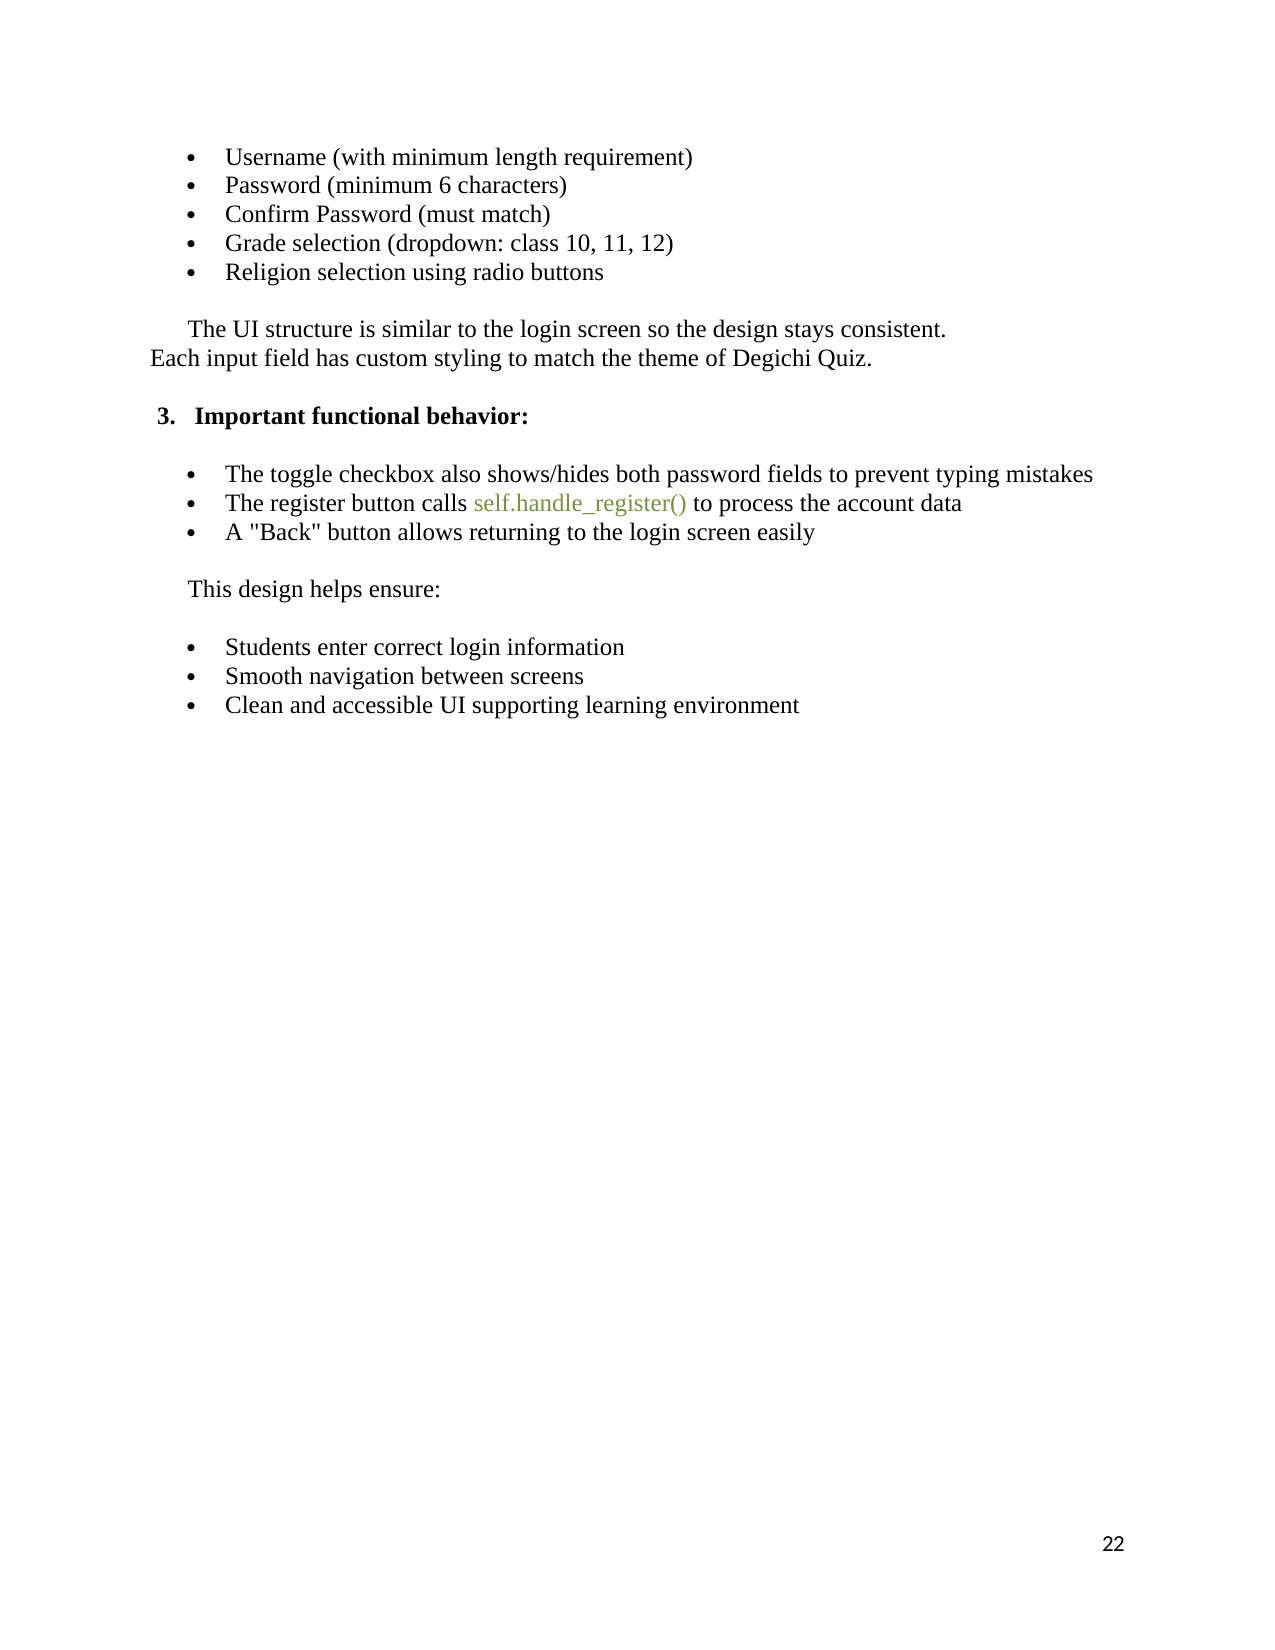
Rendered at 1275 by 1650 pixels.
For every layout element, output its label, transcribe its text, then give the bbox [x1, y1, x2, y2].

list Students enter correct login information [187, 632, 1162, 661]
list A "Back" button allows returning to the login screen easily [187, 517, 1162, 545]
list Password (minimum 6 characters) [187, 170, 1162, 199]
list Smooth navigation between screens [187, 661, 1162, 690]
list The register button calls self.handle_register() to process the account data [187, 488, 1162, 517]
text The UI structure is similar to the login screen so the design stays consistent. Each input field has custom styling to match the theme of Degichi Quiz. [150, 314, 1162, 372]
list Clean and accessible UI supporting learning environment [187, 690, 1162, 719]
list The toggle checkbox also shows/hides both password fields to prevent typing mistakes [187, 459, 1162, 488]
list Important functional behavior: [157, 401, 1162, 430]
list Religion selection using radio buttons [187, 257, 1162, 285]
list Username (with minimum length requirement) [187, 142, 1162, 170]
list Grade selection (dropdown: class 10, 11, 12) [187, 228, 1162, 257]
list Confirm Password (must match) [187, 199, 1162, 228]
text This design helps ensure: [187, 574, 1162, 603]
